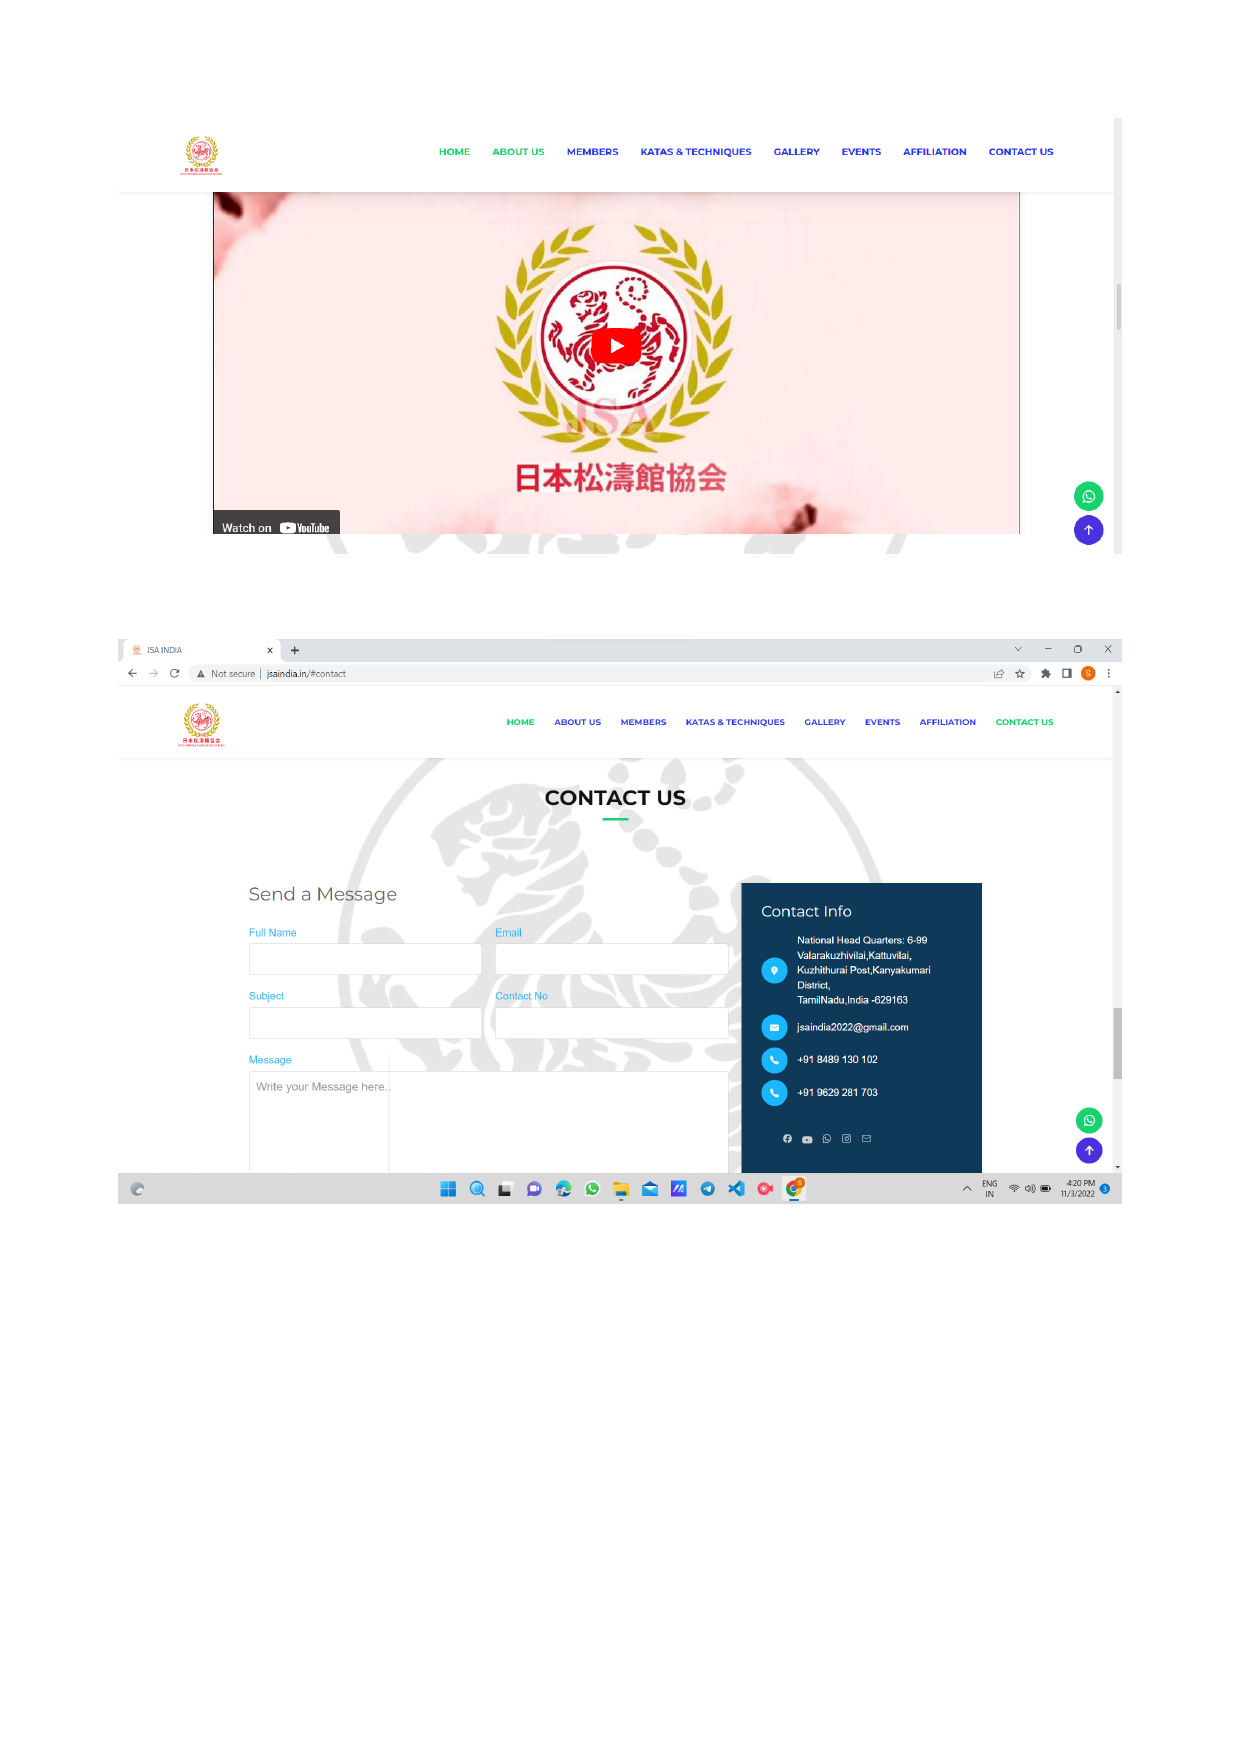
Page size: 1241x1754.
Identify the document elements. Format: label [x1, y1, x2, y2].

picture [118, 118, 1123, 554]
picture [118, 639, 1123, 1204]
